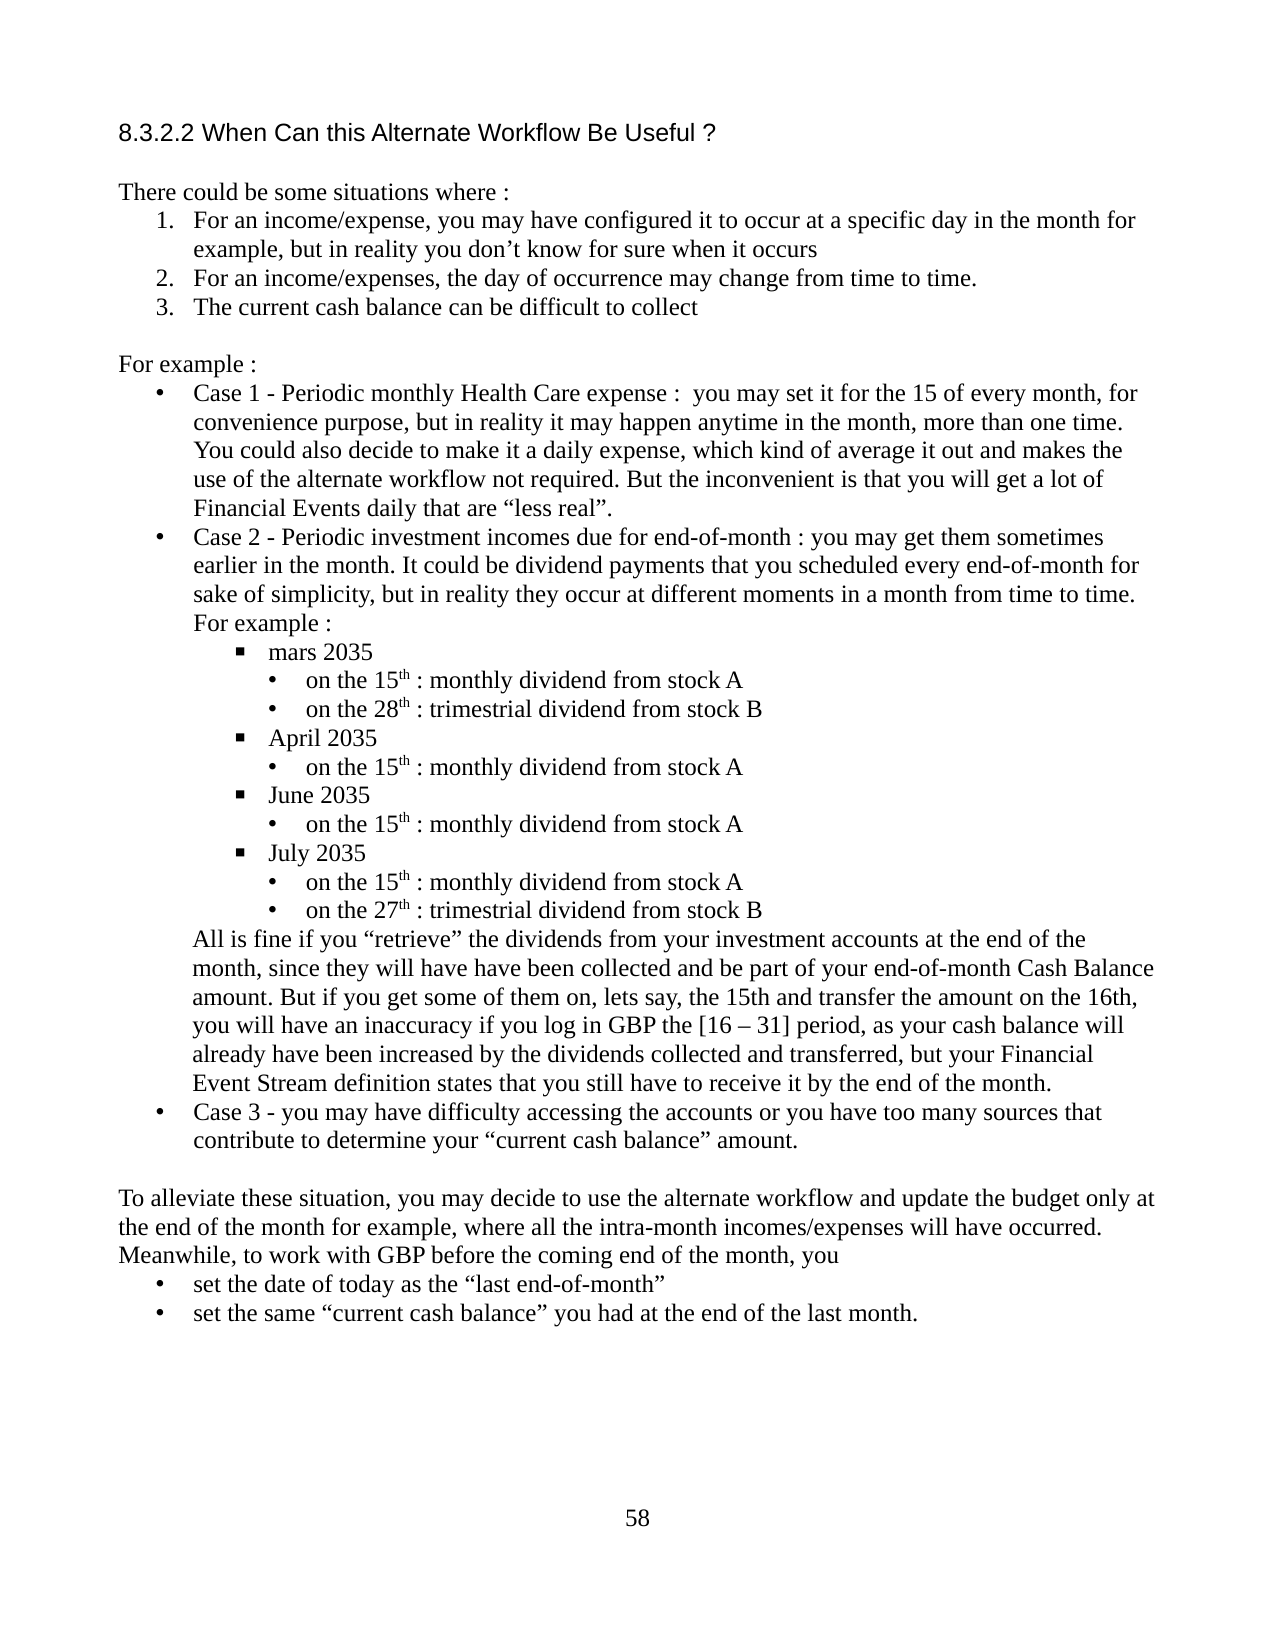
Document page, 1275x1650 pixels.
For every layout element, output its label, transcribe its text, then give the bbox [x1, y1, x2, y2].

text All is fine if you “retrieve” the dividends from your investment accounts at the end of the month, since they will have have been collected and be part of your end-of-month Cash Balance amount. But if you get some of them on, lets say, the 15th and transfer the amount on the 16th, you will have an inaccuracy if you log in GBP the [16 – 31] period, as your cash balance will already have been increased by the dividends collected and transferred, but your Financial Event Stream definition states that you still have to receive it by the end of the month. [192, 924, 1157, 1097]
list on the 15th : monthly dividend from stock A [268, 666, 1157, 694]
text There could be some situations where : [118, 177, 1157, 206]
list on the 28th : trimestrial dividend from stock B [268, 694, 1157, 723]
list The current cash balance can be difficult to collect [156, 292, 1157, 321]
list set the same “current cash balance” you had at the end of the last month. [156, 1298, 1157, 1327]
list on the 15th : monthly dividend from stock A [268, 752, 1157, 781]
list Case 3 - you may have difficulty accessing the accounts or you have too many sources that contribute to determine your “current cash balance” amount. [156, 1097, 1157, 1154]
text To alleviate these situation, you may decide to use the alternate workflow and update the budget only at the end of the month for example, where all the intra-month incomes/expenses will have occurred. Meanwhile, to work with GBP before the coming end of the month, you [118, 1183, 1157, 1269]
text For example : [118, 349, 1157, 378]
subtitle When Can this Alternate Workflow Be Useful ? [118, 118, 1157, 147]
list on the 15th : monthly dividend from stock A [268, 867, 1157, 896]
list July 2035 [231, 838, 1157, 867]
list For an income/expenses, the day of occurrence may change from time to time. [156, 263, 1157, 292]
list set the date of today as the “last end-of-month” [156, 1269, 1157, 1298]
list April 2035 [231, 723, 1157, 752]
list For an income/expense, you may have configured it to occur at a specific day in the month for example, but in reality you don’t know for sure when it occurs [156, 206, 1157, 263]
list Case 1 - Periodic monthly Health Care expense : you may set it for the 15 of every month, for convenience purpose, but in reality it may happen anytime in the month, more than one time. You could also decide to make it a daily expense, which kind of average it out and makes the use of the alternate workflow not required. But the inconvenient is that you will get a lot of Financial Events daily that are “less real”. [156, 378, 1157, 522]
list on the 27th : trimestrial dividend from stock B [268, 896, 1157, 924]
list on the 15th : monthly dividend from stock A [268, 809, 1157, 838]
list Case 2 - Periodic investment incomes due for end-of-month : you may get them sometimes earlier in the month. It could be dividend payments that you scheduled every end-of-month for sake of simplicity, but in reality they occur at different moments in a month from time to time. For example : [156, 522, 1157, 637]
list mars 2035 [231, 637, 1157, 666]
list June 2035 [231, 781, 1157, 809]
